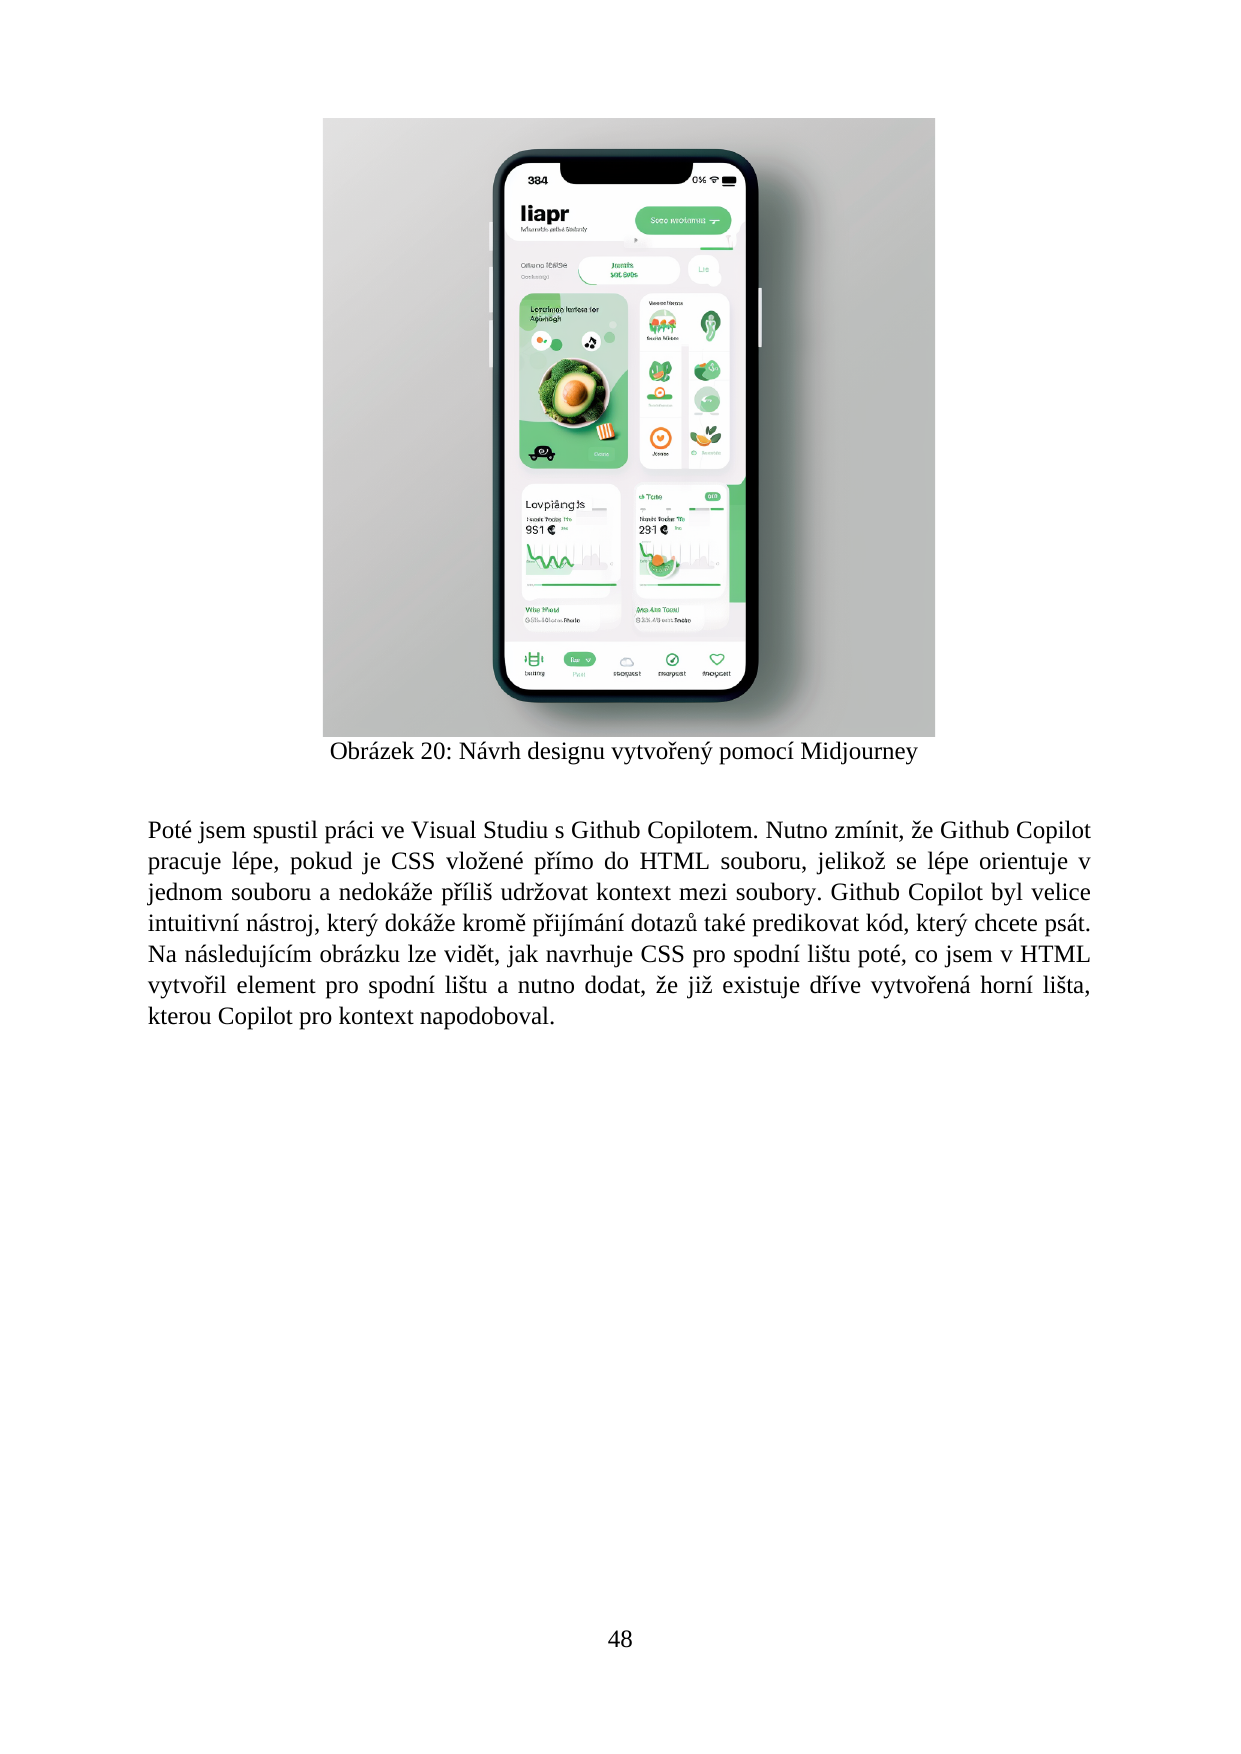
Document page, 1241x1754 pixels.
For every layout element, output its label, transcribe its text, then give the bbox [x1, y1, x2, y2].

picture [322, 118, 936, 737]
text Poté jsem spustil práci ve Visual Studiu s Github Copilotem. Nutno zmínit, že Github Copilot pracuje lépe, pokud je CSS vložené přímo do HTML souboru, jelikož se lépe orientuje v jednom souboru a nedokáže příliš udržovat kontext mezi soubory. Github Copilot byl velice intuitivní nástroj, který dokáže kromě přijímání dotazů také predikovat kód, který chcete psát. Na následujícím obrázku lze vidět, jak navrhuje CSS pro spodní lištu poté, co jsem v HTML vytvořil element pro spodní lištu a nutno dodat, že již existuje dříve vytvořená horní lišta, kterou Copilot pro kontext napodoboval. [148, 815, 1092, 1030]
text Obrázek 20: Návrh designu vytvořený pomocí Midjourney [284, 127, 964, 765]
